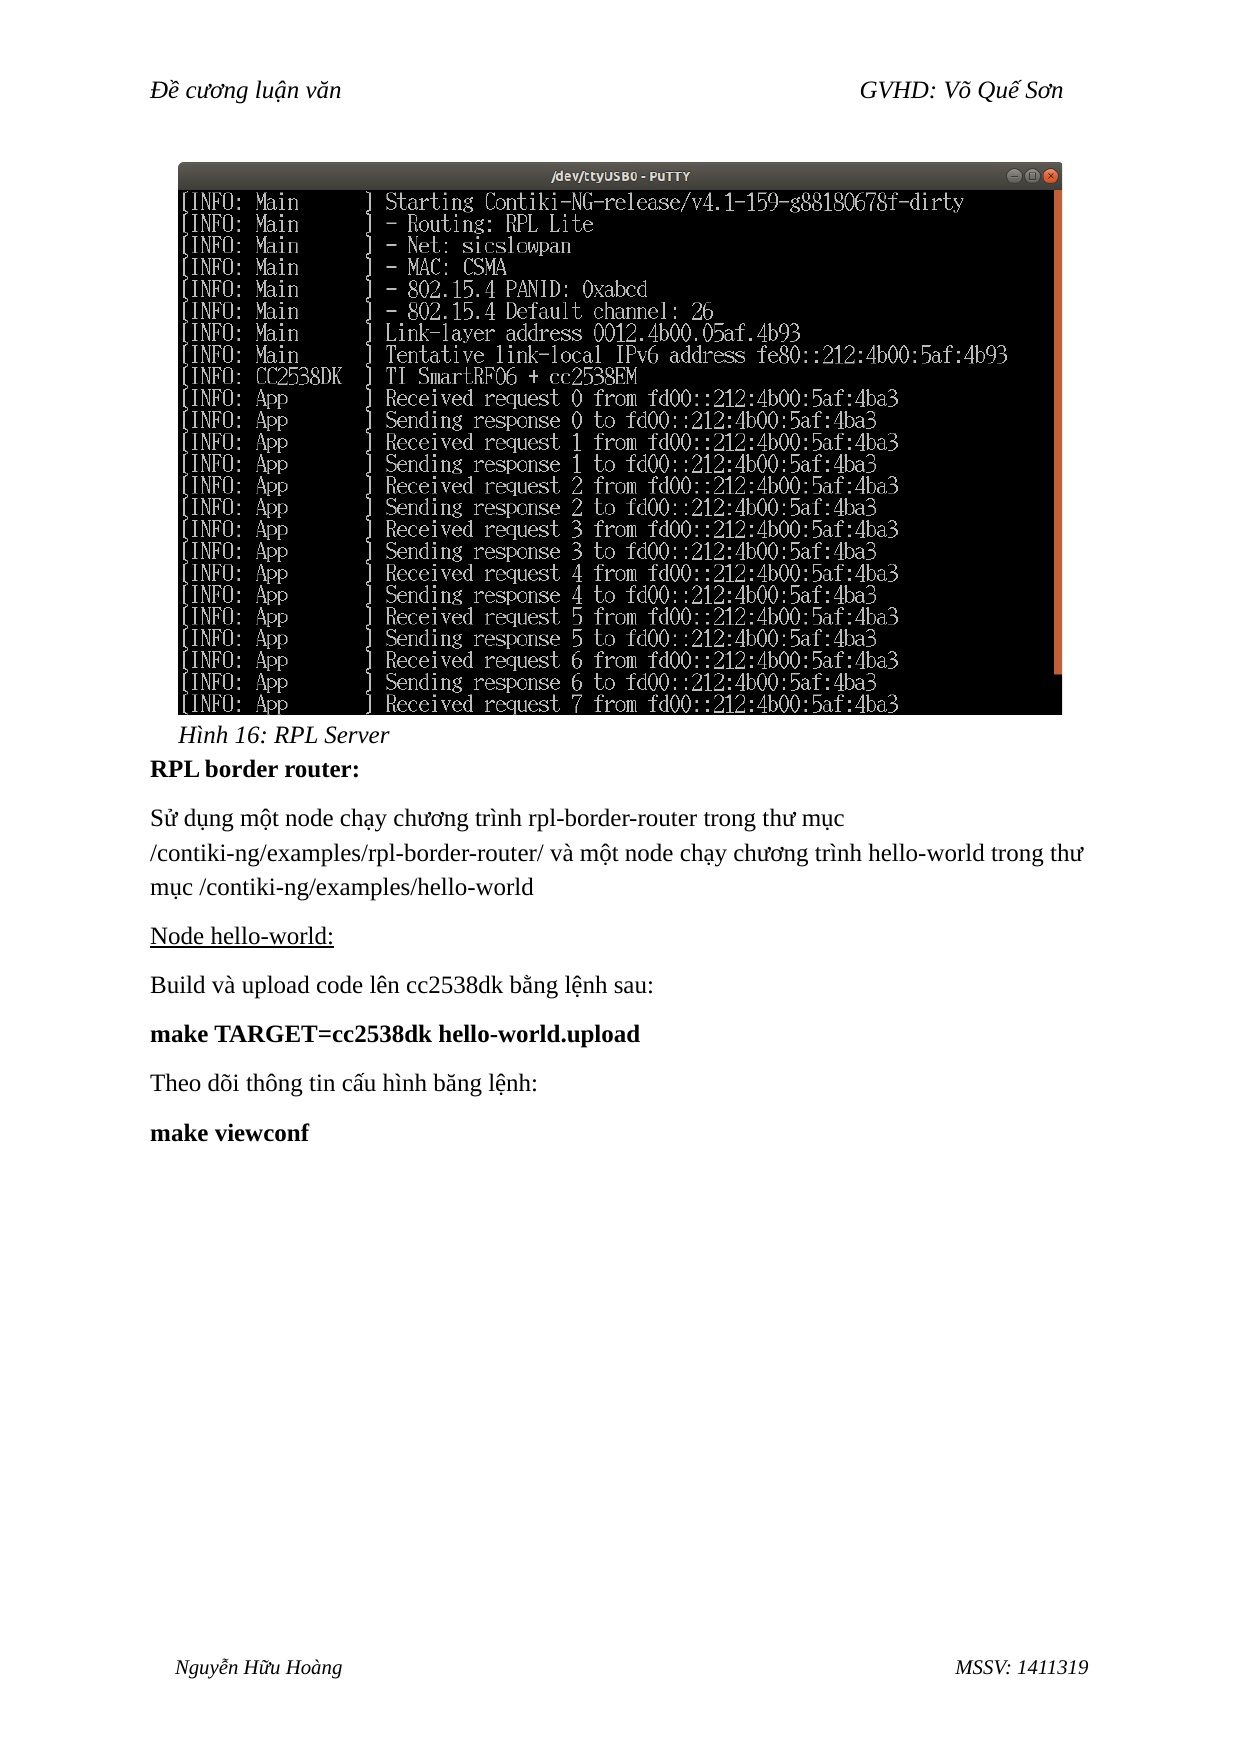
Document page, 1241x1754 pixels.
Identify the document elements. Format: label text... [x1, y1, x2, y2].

text Sử dụng một node chạy chương trình rpl-border-router trong thư mục /contiki-ng/examples/rpl-border-router/ và một node chạy chương trình hello-world trong thư mục /contiki-ng/examples/hello-world [150, 803, 1090, 901]
text make viewconf [150, 1118, 1090, 1146]
text Node hello-world: [150, 921, 1090, 950]
text make TARGET=cc2538dk hello-world.upload [150, 1019, 1090, 1048]
text Build và upload code lên cc2538dk bằng lệnh sau: [150, 970, 1090, 999]
text Theo dõi thông tin cấu hình băng lệnh: [150, 1068, 1090, 1097]
text RPL border router: [150, 667, 1090, 783]
picture [178, 162, 1063, 715]
text Hình 16: RPL Server [178, 715, 1062, 748]
